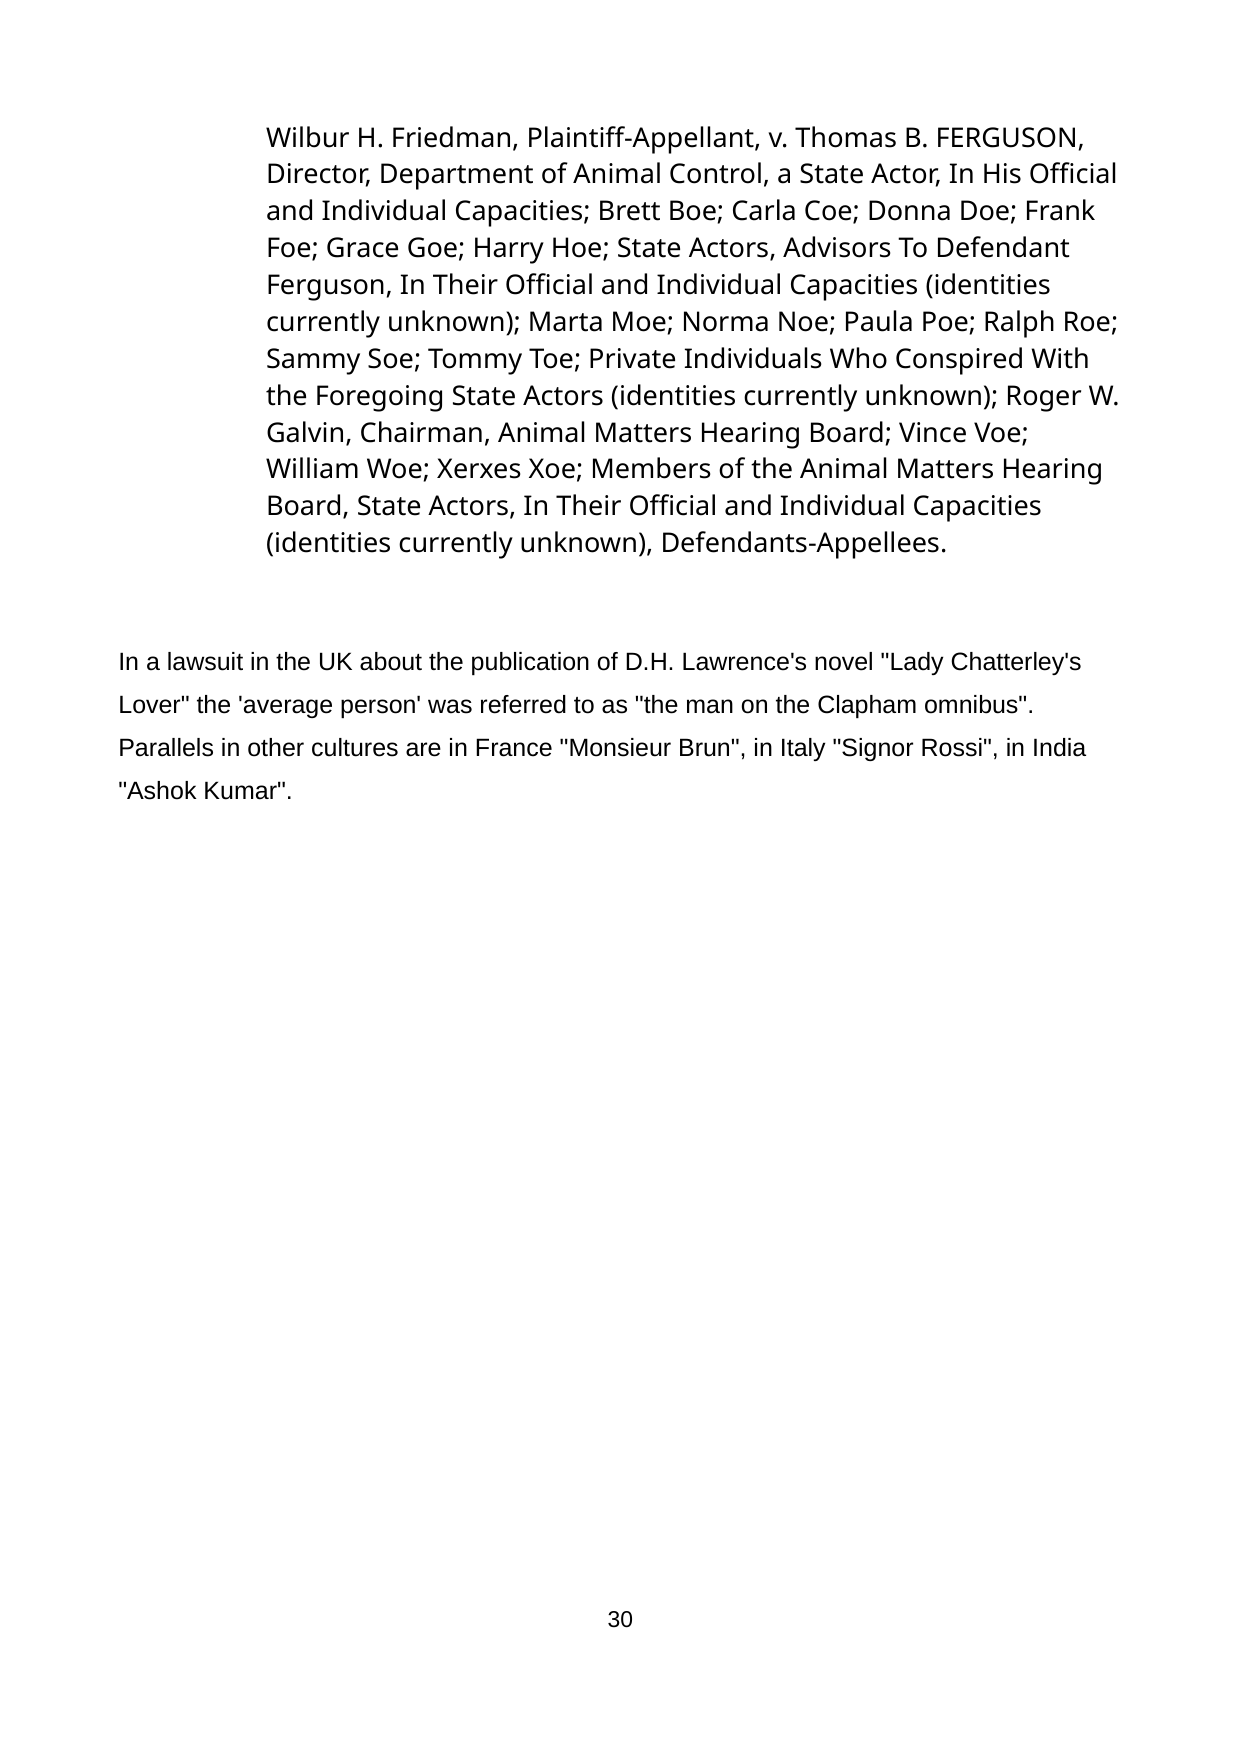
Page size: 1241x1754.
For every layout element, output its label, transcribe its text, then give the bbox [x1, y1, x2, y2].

text In a lawsuit in the UK about the publication of D.H. Lawrence's novel "Lady Chatterley's Lover" the 'average person' was referred to as "the man on the Clapham omnibus". Parallels in other cultures are in France "Monsieur Brun", in Italy "Signor Rossi", in India "Ashok Kumar". [118, 647, 1122, 805]
text Wilbur H. Friedman, Plaintiff-Appellant, v. Thomas B. FERGUSON, Director, Department of Animal Control, a State Actor, In His Official and Individual Capacities; Brett Boe; Carla Coe; Donna Doe; Frank Foe; Grace Goe; Harry Hoe; State Actors, Advisors To Defendant Ferguson, In Their Official and Individual Capacities (identities currently unknown); Marta Moe; Norma Noe; Paula Poe; Ralph Roe; Sammy Soe; Tommy Toe; Private Individuals Who Conspired With the Foregoing State Actors (identities currently unknown); Roger W. Galvin, Chairman, Animal Matters Hearing Board; Vince Voe; William Woe; Xerxes Xoe; Members of the Animal Matters Hearing Board, State Actors, In Their Official and Individual Capacities (identities currently unknown), Defendants-Appellees. [266, 118, 1122, 561]
